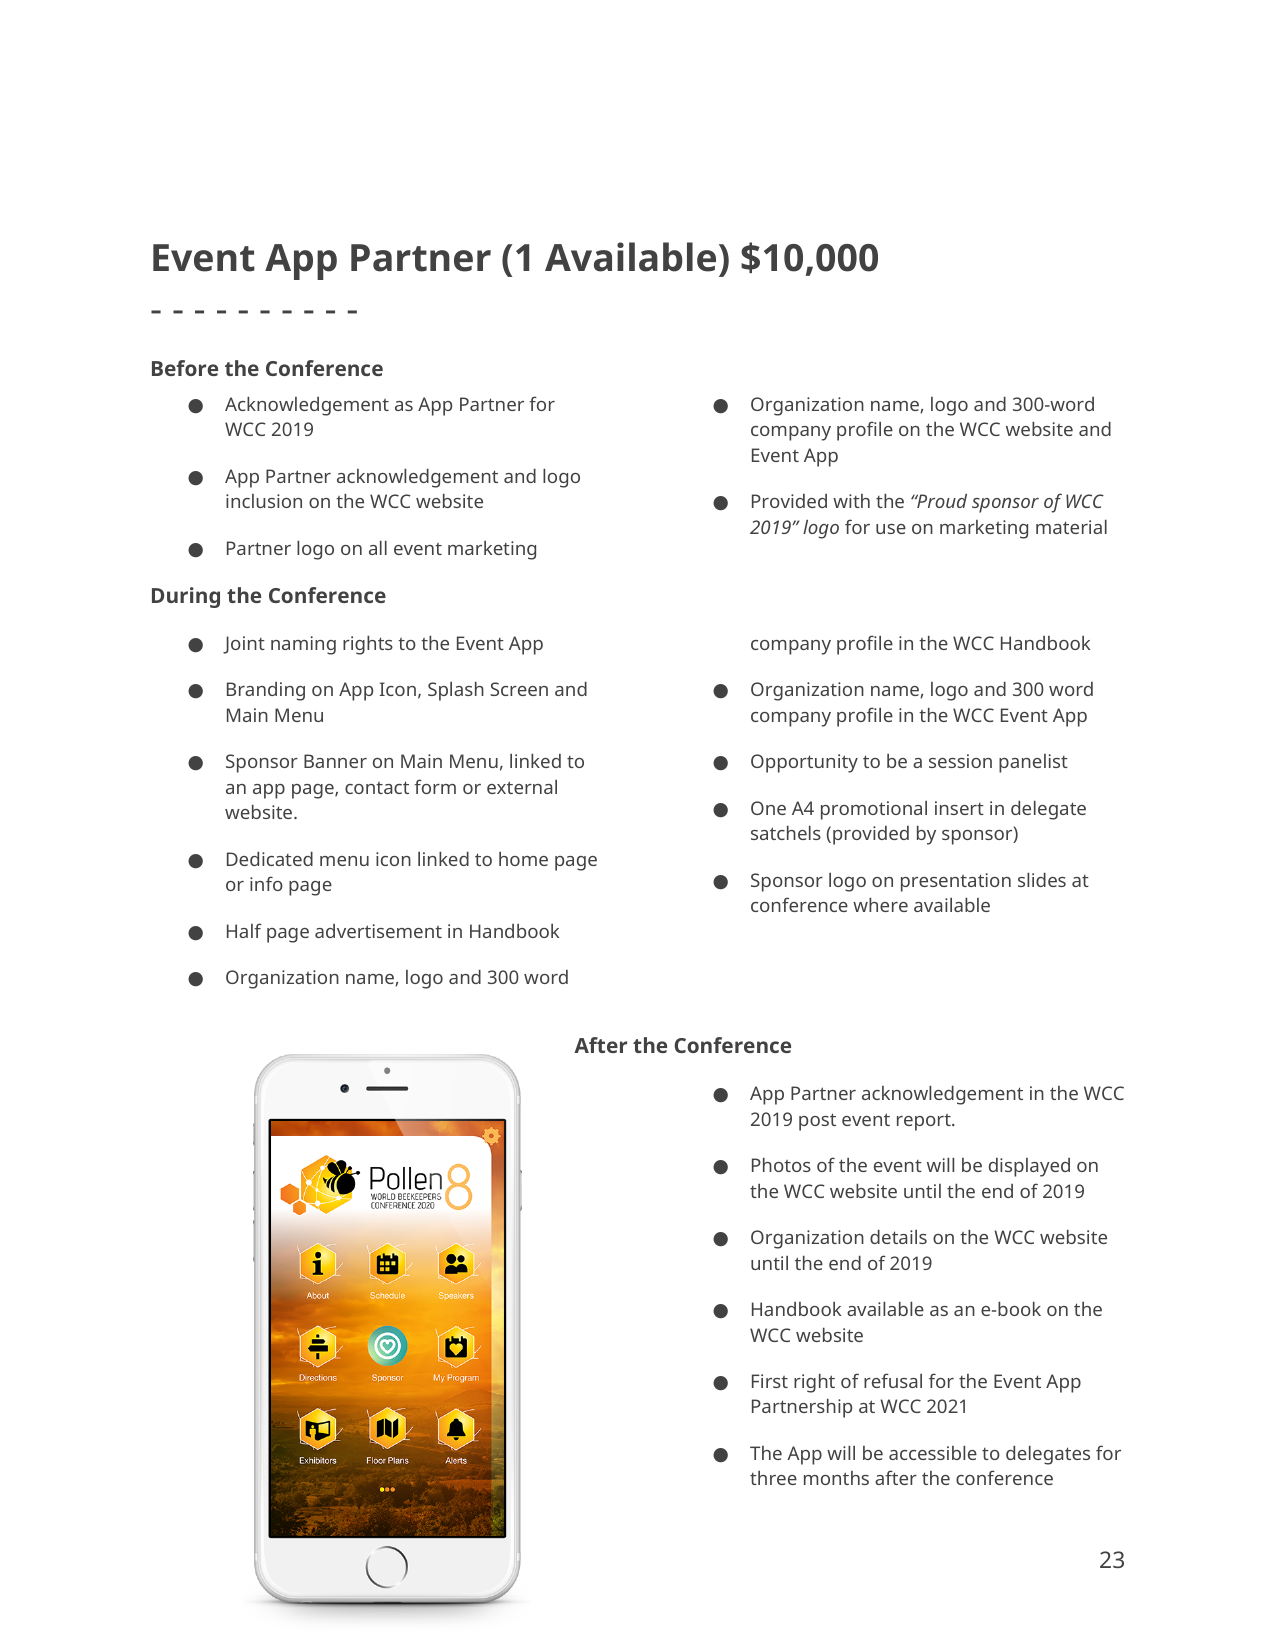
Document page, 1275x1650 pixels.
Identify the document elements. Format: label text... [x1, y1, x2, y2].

text [150, 1031, 196, 1060]
list Organization name, logo and 300 word company profile in the WCC Event App [712, 677, 1125, 728]
text During the Conference [150, 581, 1125, 609]
text After the Conference [575, 1031, 1125, 1060]
picture [196, 1003, 575, 1650]
list Acknowledgement as App Partner for WCC 2019 [187, 391, 600, 442]
text - - - - - - - - - - [150, 282, 1125, 333]
list Opportunity to be a session panelist [712, 749, 1125, 774]
list Sponsor logo on presentation slides at conference where available [712, 867, 1125, 918]
list One A4 promotional insert in delegate satchels (provided by sponsor) [712, 795, 1125, 846]
list Branding on App Icon, Splash Screen and Main Menu [187, 677, 600, 728]
list The App will be accessible to delegates for three months after the conference [712, 1440, 1125, 1491]
list First right of refusal for the Event App Partnership at WCC 2021 [712, 1368, 1125, 1419]
list Photos of the event will be displayed on the WCC website until the end of 2019 [712, 1153, 1125, 1204]
subtitle Event App Partner (1 Available) $10,000 [150, 231, 1125, 282]
list Joint naming rights to the Event App [187, 630, 600, 656]
list Dedicated menu icon linked to home page or info page [187, 846, 600, 897]
list App Partner acknowledgement and logo inclusion on the WCC website [187, 463, 600, 514]
list Sponsor Banner on Main Menu, linked to an app page, contact form or external website. [187, 749, 600, 825]
list Provided with the “Proud sponsor of WCC 2019” logo for use on marketing material [712, 488, 1125, 539]
list Organization details on the WCC website until the end of 2019 [712, 1224, 1125, 1276]
list company profile in the WCC Handbook [712, 630, 1125, 656]
list Organization name, logo and 300-word company profile on the WCC website and Event App [712, 391, 1125, 468]
text Before the Conference [150, 354, 1125, 383]
list Organization name, logo and 300 word [187, 964, 600, 990]
list Half page advertisement in Handbook [187, 918, 600, 943]
list Partner logo on all event marketing [187, 535, 600, 560]
list App Partner acknowledgement in the WCC 2019 post event report. [712, 1081, 1125, 1132]
list Handbook available as an e-book on the WCC website [712, 1296, 1125, 1347]
